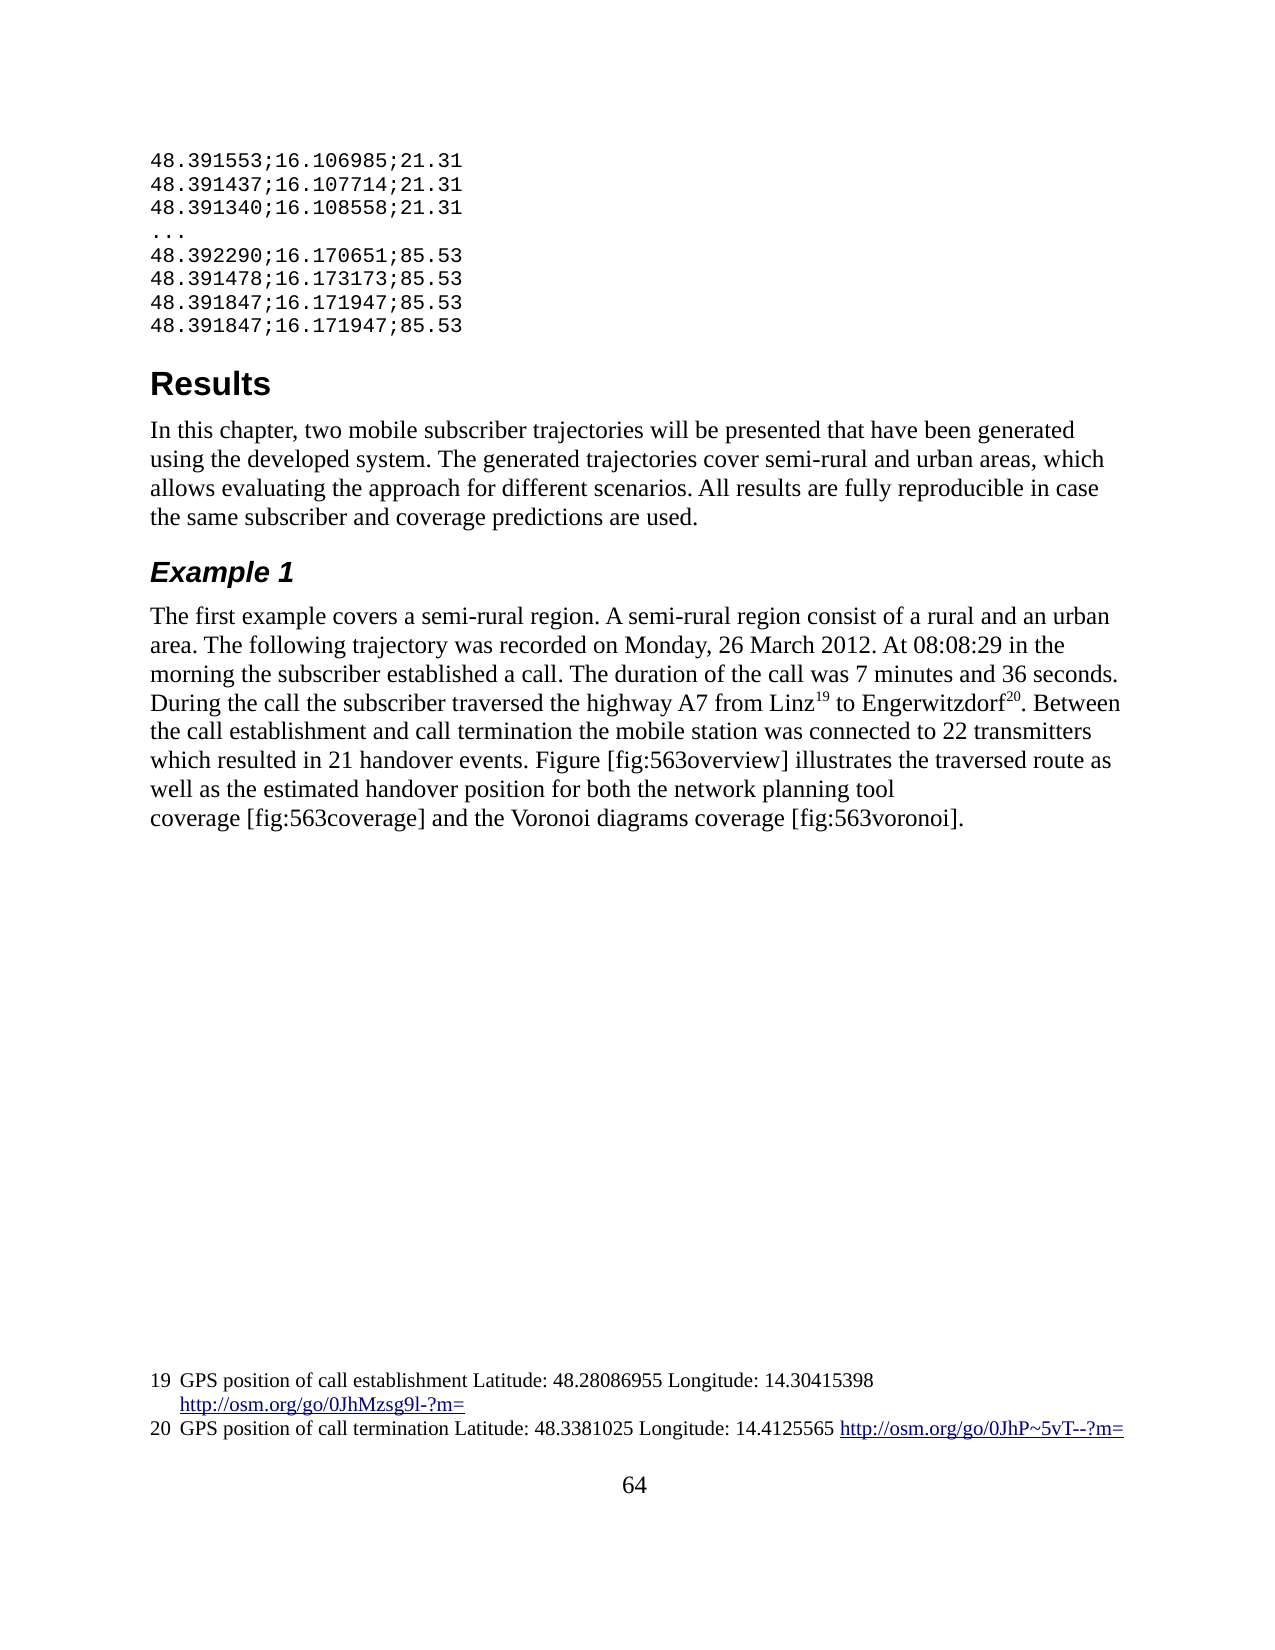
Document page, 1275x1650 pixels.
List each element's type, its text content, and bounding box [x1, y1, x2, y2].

text The first example covers a semi-rural region. A semi-rural region consist of a rural and an urban area. The following trajectory was recorded on Monday, 26 March 2012. At 08:08:29 in the morning the subscriber established a call. The duration of the call was 7 minutes and 36 seconds. During the call the subscriber traversed the highway A7 from Linz to Engerwitzdorf. Between the call establishment and call termination the mobile station was connected to 22 transmitters which resulted in 21 handover events. Figure [fig:563overview] illustrates the traversed route as well as the estimated handover position for both the network planning tool coverage [fig:563coverage] and the Voronoi diagrams coverage [fig:563voronoi]. [150, 601, 1125, 831]
text 48.391847;16.171947;85.53 [150, 292, 1125, 316]
text 48.391553;16.106985;21.31 [150, 150, 1125, 174]
subtitle Results [150, 364, 1125, 403]
text 48.391437;16.107714;21.31 [150, 174, 1125, 197]
text 48.391478;16.173173;85.53 [150, 268, 1125, 292]
text ... [150, 221, 1125, 244]
subtitle Example 1 [150, 555, 1125, 589]
text 48.391847;16.171947;85.53 [150, 316, 1125, 339]
text 48.391340;16.108558;21.31 [150, 197, 1125, 221]
text In this chapter, two mobile subscriber trajectories will be presented that have been generated using the developed system. The generated trajectories cover semi-rural and urban areas, which allows evaluating the approach for different scenarios. All results are fully reproducible in case the same subscriber and coverage predictions are used. [150, 415, 1125, 530]
text GPS position of call establishment Latitude: 48.28086955 Longitude: 14.30415398 http://osm.org/go/0JhMzsg9l-?m= [150, 1368, 1125, 1416]
text 48.392290;16.170651;85.53 [150, 244, 1125, 268]
text GPS position of call termination Latitude: 48.3381025 Longitude: 14.4125565 http://osm.org/go/0JhP~5vT--?m= [150, 1416, 1125, 1440]
